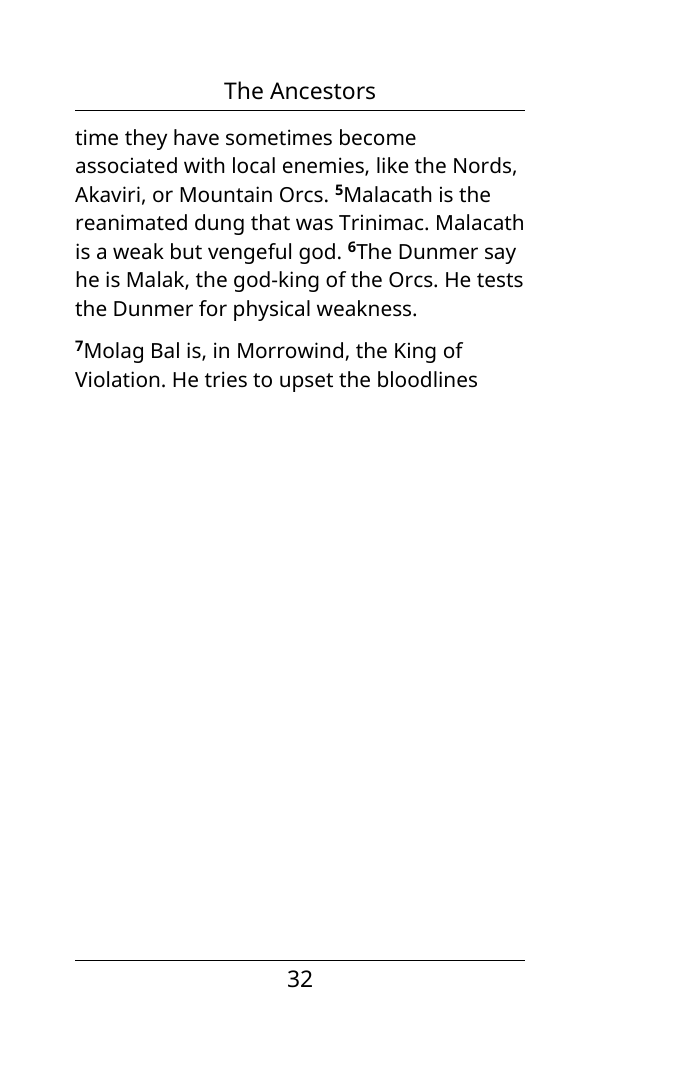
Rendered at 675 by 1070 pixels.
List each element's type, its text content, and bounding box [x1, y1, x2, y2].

text 7Molag Bal is, in Morrowind, the King of Violation. He tries to upset the bloodlines [75, 336, 525, 393]
text time they have sometimes become associated with local enemies, like the Nords, Akaviri, or Mountain Orcs. 5Malacath is the reanimated dung that was Trinimac. Malacath is a weak but vengeful god. 6The Dunmer say he is Malak, the god-king of the Orcs. He tests the Dunmer for physical weakness. [75, 123, 525, 322]
